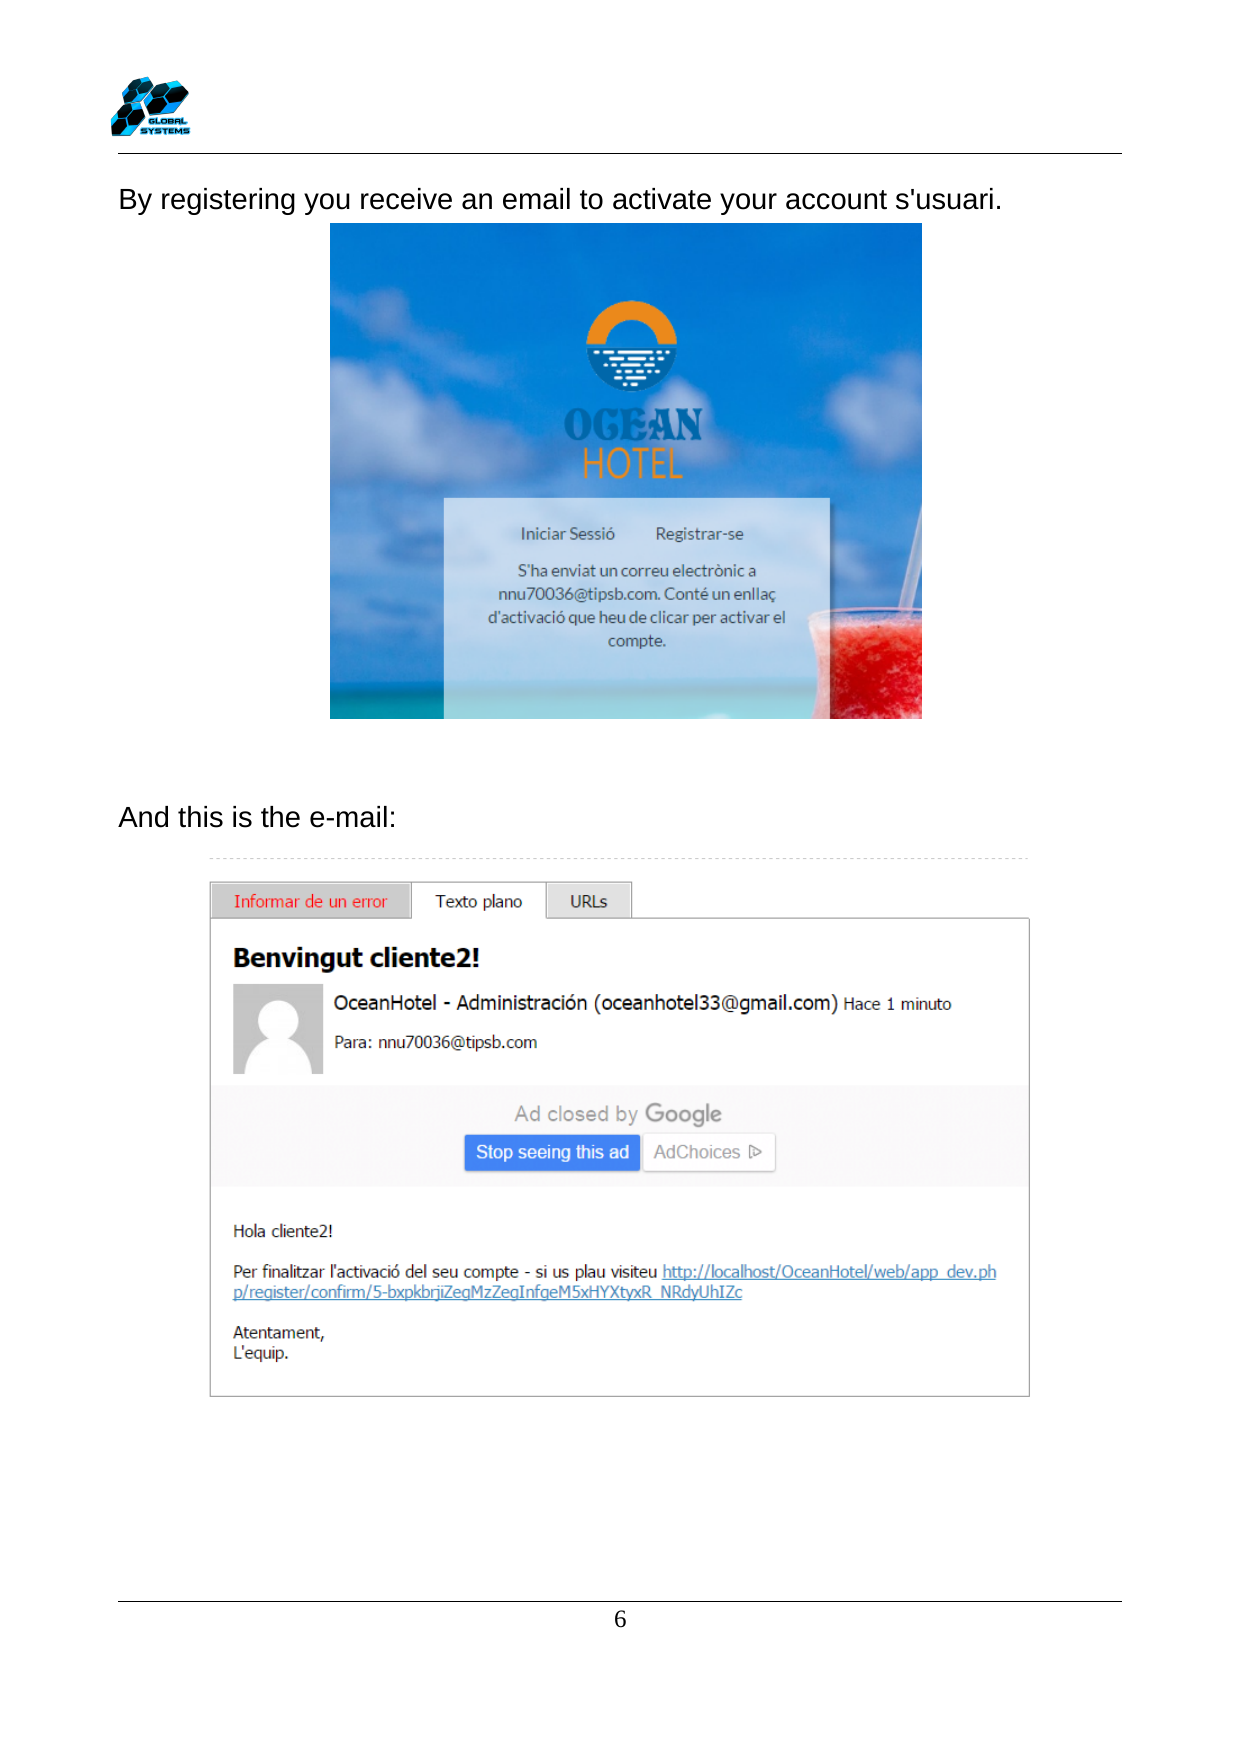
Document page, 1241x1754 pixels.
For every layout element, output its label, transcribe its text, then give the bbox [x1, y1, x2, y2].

picture [203, 858, 1039, 1406]
picture [330, 223, 922, 719]
text And this is the e-mail: [118, 800, 1122, 833]
picture [107, 61, 194, 148]
text By registering you receive an email to activate your account s'usuari. [118, 182, 1122, 216]
